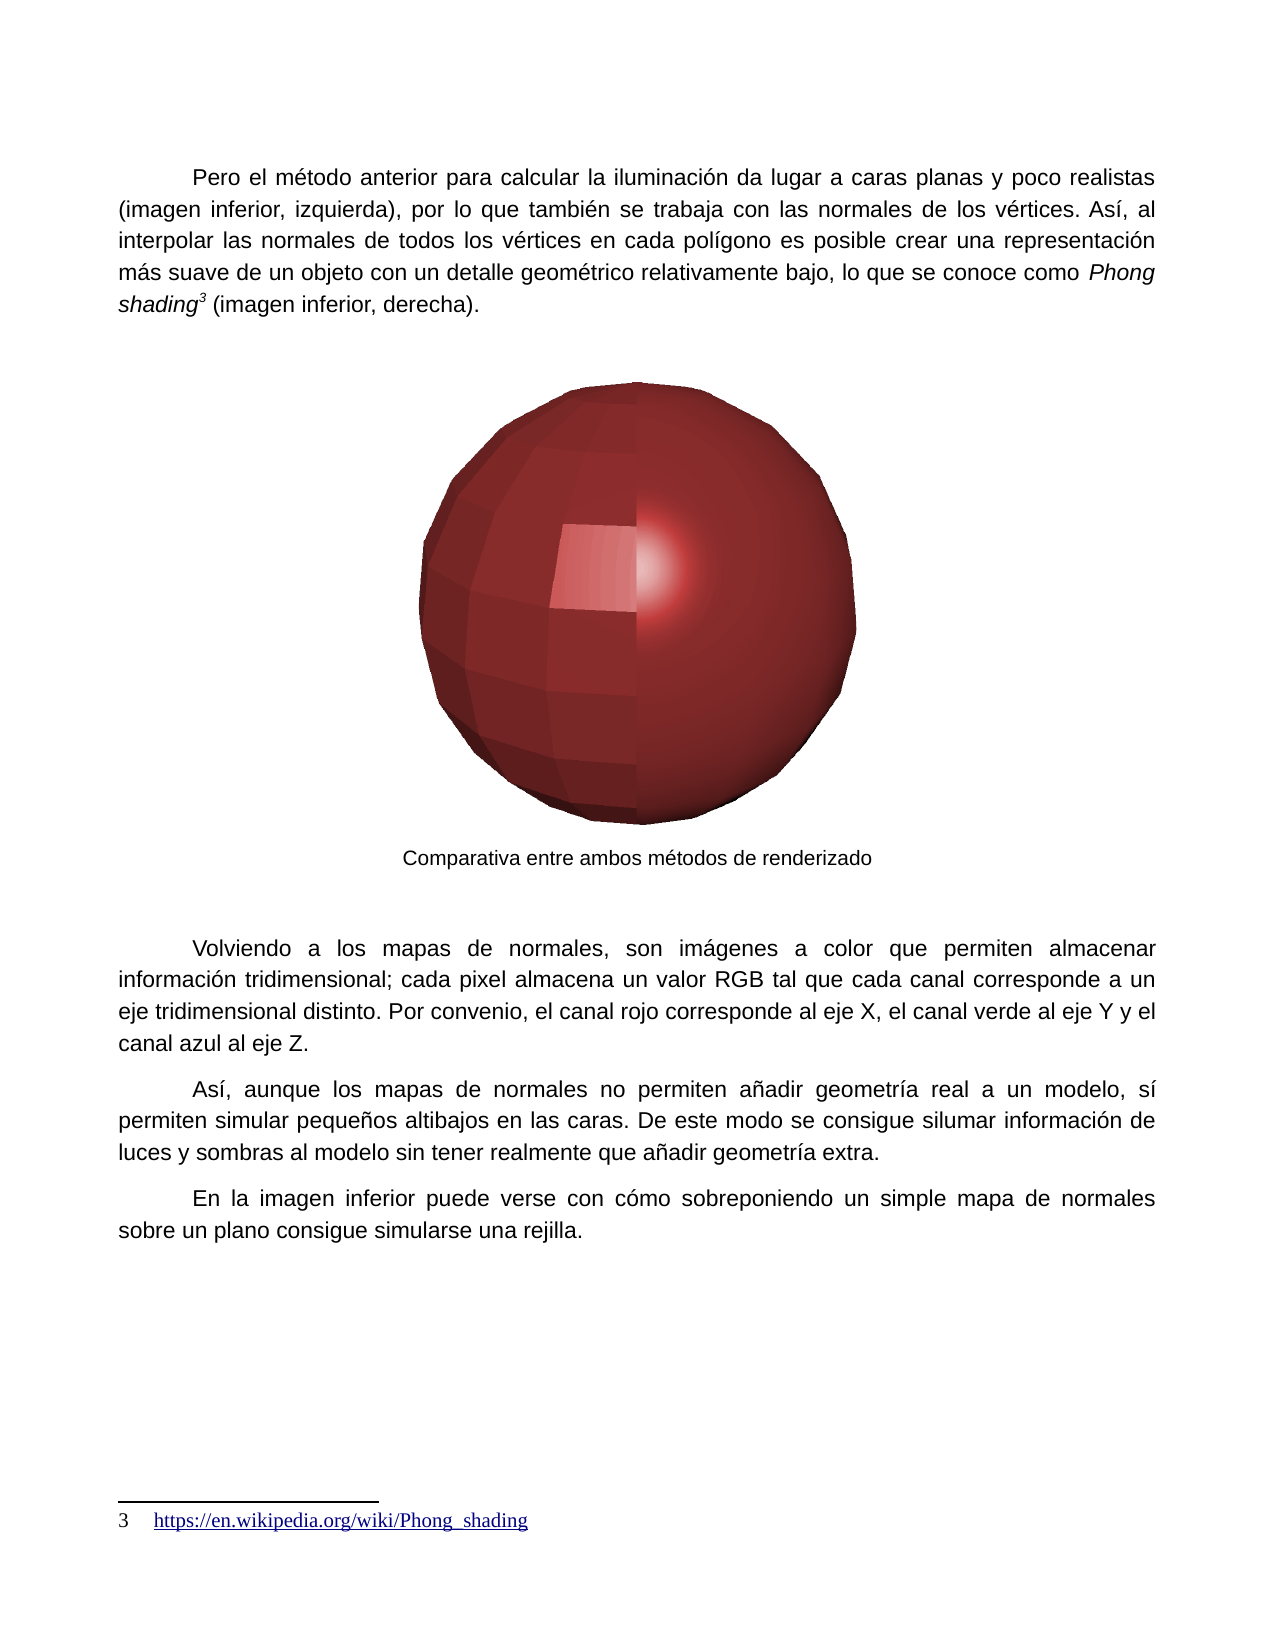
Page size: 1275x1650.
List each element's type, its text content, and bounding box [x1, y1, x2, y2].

text Pero el método anterior para calcular la iluminación da lugar a caras planas y poco realistas (imagen inferior, izquierda), por lo que también se trabaja con las normales de los vértices. Así, al interpolar las normales de todos los vértices en cada polígono es posible crear una representación más suave de un objeto con un detalle geométrico relativamente bajo, lo que se conoce como Phong shading (imagen inferior, derecha). [118, 164, 1157, 317]
text En la imagen inferior puede verse con cómo sobreponiendo un simple mapa de normales sobre un plano consigue simularse una rejilla. [118, 1185, 1157, 1243]
text Comparativa entre ambos métodos de renderizado [118, 845, 1157, 869]
text https://en.wikipedia.org/wiki/Phong_shading [118, 1508, 1157, 1532]
text Así, aunque los mapas de normales no permiten añadir geometría real a un modelo, sí permiten simular pequeños altibajos en las caras. De este modo se consigue silumar información de luces y sombras al modelo sin tener realmente que añadir geometría extra. [118, 1076, 1157, 1165]
text Volviendo a los mapas de normales, son imágenes a color que permiten almacenar información tridimensional; cada pixel almacena un valor RGB tal que cada canal corresponde a un eje tridimensional distinto. Por convenio, el canal rojo corresponde al eje X, el canal verde al eje Y y el canal azul al eje Z. [118, 935, 1157, 1056]
picture [418, 382, 857, 825]
